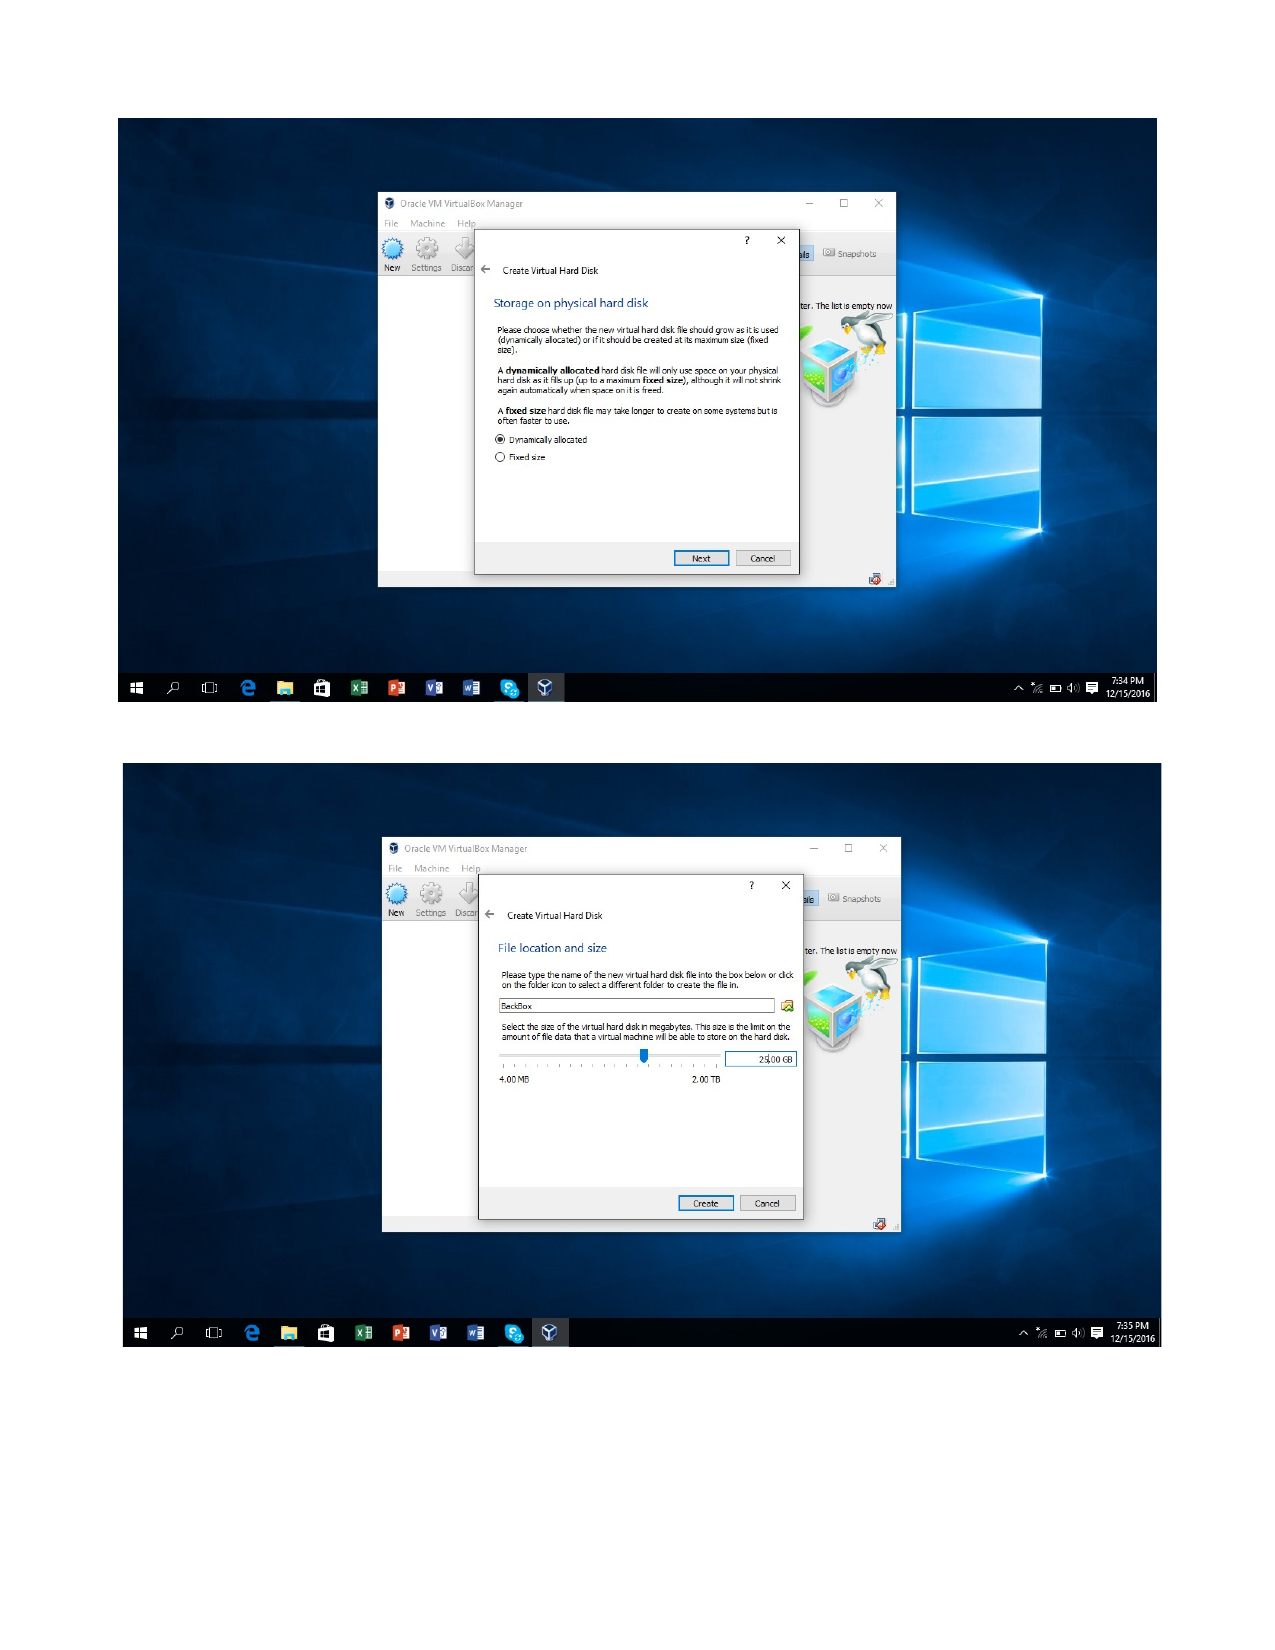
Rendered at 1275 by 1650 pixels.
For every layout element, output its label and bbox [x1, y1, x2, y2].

picture [118, 118, 1157, 702]
picture [122, 763, 1162, 1347]
